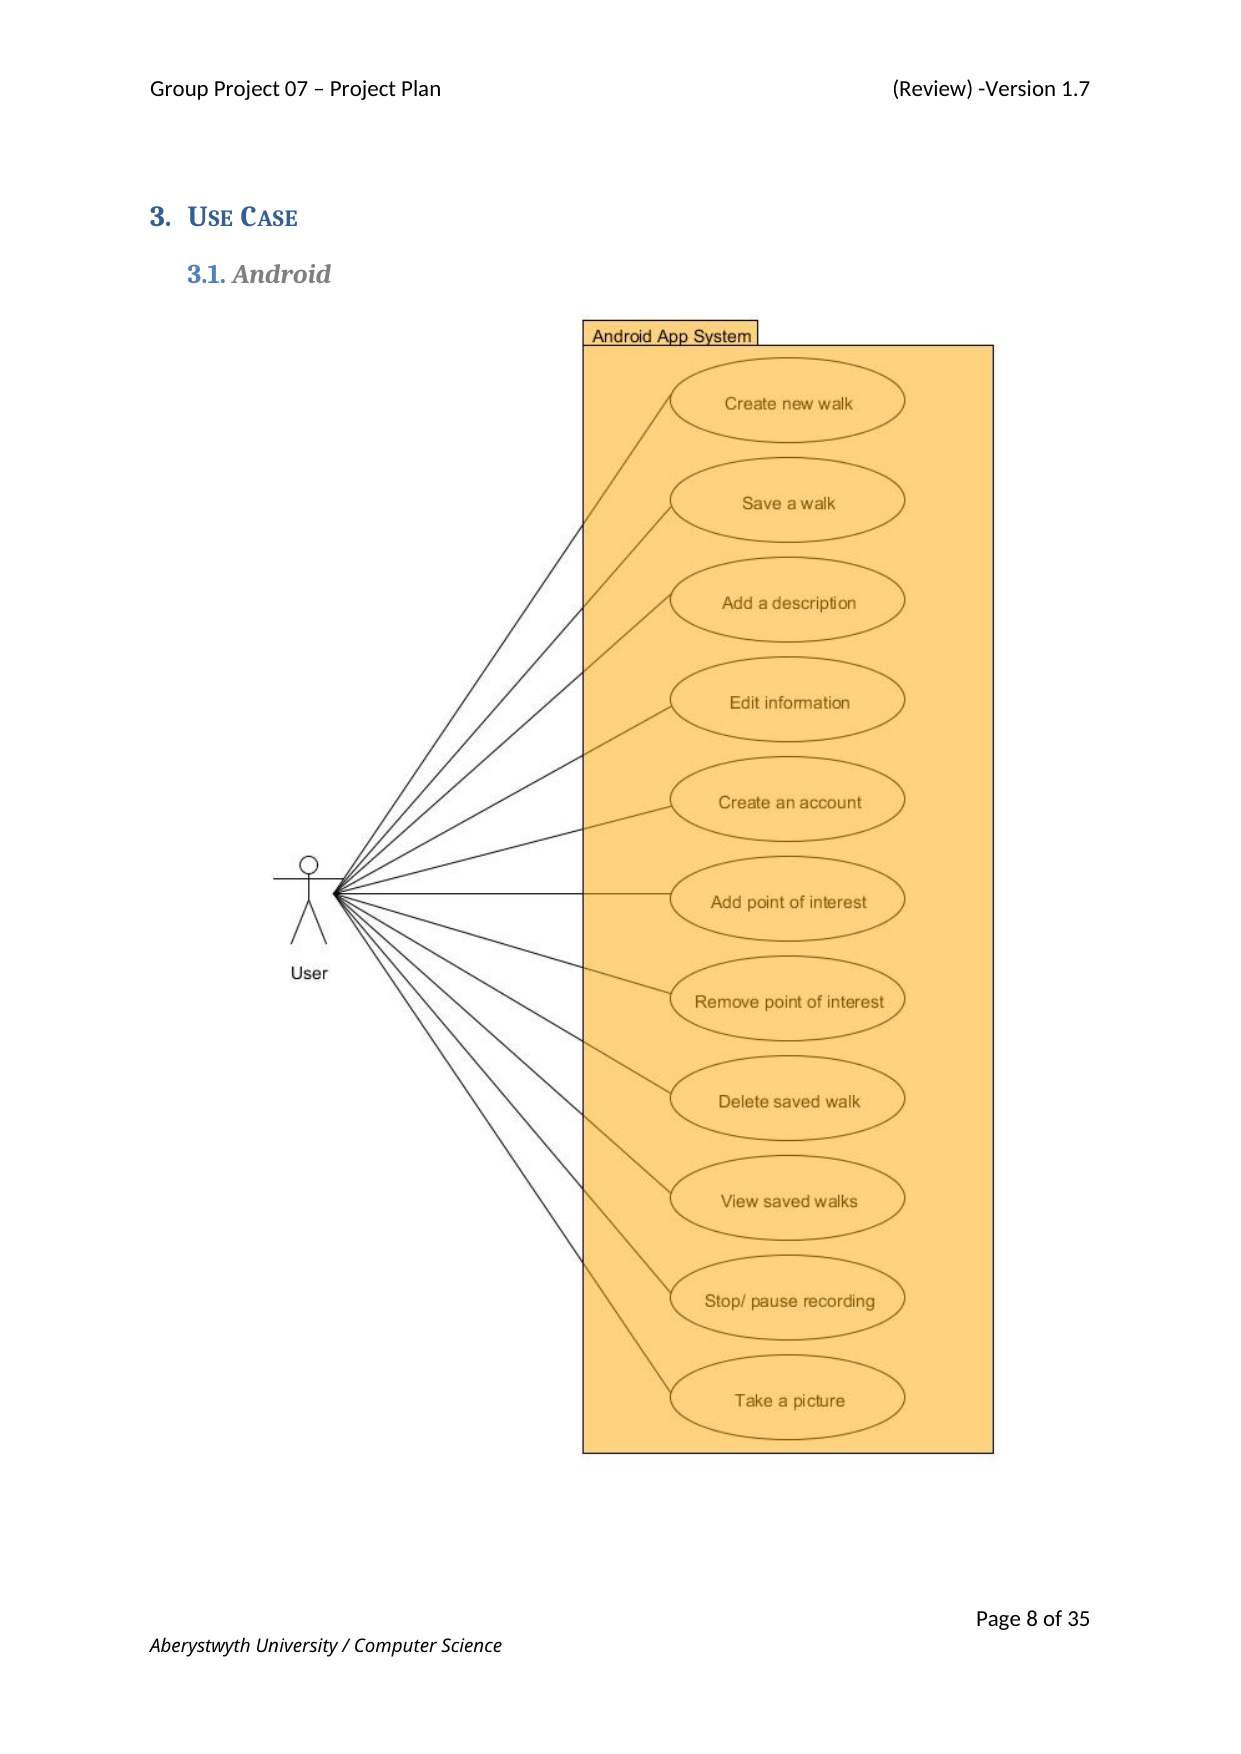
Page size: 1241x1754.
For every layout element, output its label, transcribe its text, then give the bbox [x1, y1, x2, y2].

subtitle Android [187, 259, 1090, 291]
subtitle Use Case [150, 200, 1090, 233]
